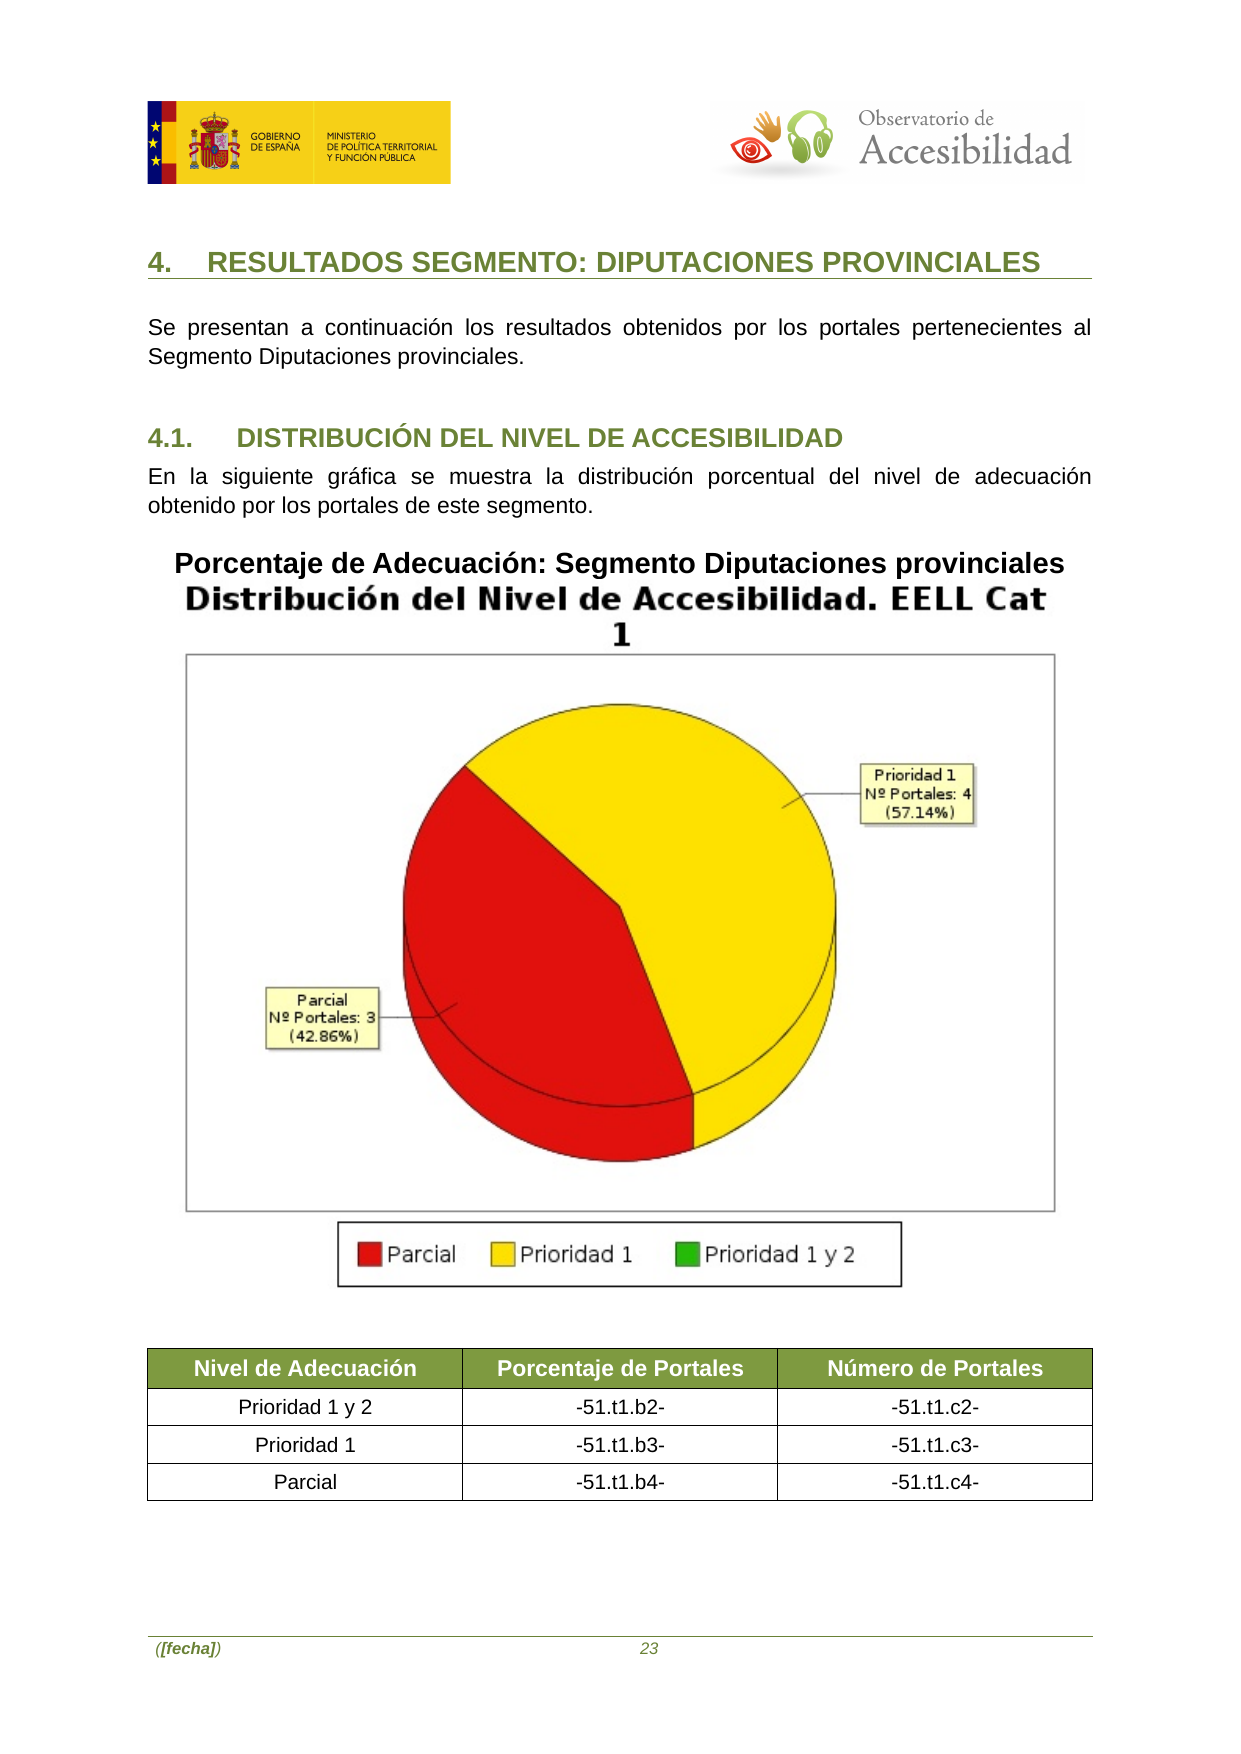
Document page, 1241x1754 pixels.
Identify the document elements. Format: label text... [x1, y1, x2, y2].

table_cell -51.t1.b2- [463, 1389, 777, 1425]
picture [147, 101, 451, 184]
picture [710, 101, 1086, 184]
table_cell -51.t1.c4- [778, 1464, 1092, 1500]
table_header Nivel de Adecuación [148, 1349, 462, 1388]
picture [178, 579, 1062, 1289]
table_cell Parcial [148, 1464, 462, 1500]
table_cell Prioridad 1 y 2 [148, 1389, 462, 1425]
table_cell Prioridad 1 [148, 1426, 462, 1463]
table_cell -51.t1.b4- [463, 1464, 777, 1500]
text En la siguiente gráfica se muestra la distribución porcentual del nivel de adecuación obtenido por los portales de este segmento. [148, 463, 1092, 518]
table_cell -51.t1.b3- [463, 1426, 777, 1463]
table_cell -51.t1.c3- [778, 1426, 1092, 1463]
subtitle Distribución del nivel de accesibilidad [148, 422, 1092, 453]
table_cell -51.t1.c2- [778, 1389, 1092, 1425]
text Porcentaje de Adecuación: Segmento Diputaciones provinciales [148, 546, 1092, 579]
subtitle Resultados Segmento: Diputaciones provinciales [148, 245, 1092, 278]
text Se presentan a continuación los resultados obtenidos por los portales pertenecientes al Segmento Diputaciones provinciales. [148, 314, 1092, 369]
table_header Número de Portales [778, 1349, 1092, 1388]
table_header Porcentaje de Portales [463, 1349, 777, 1388]
